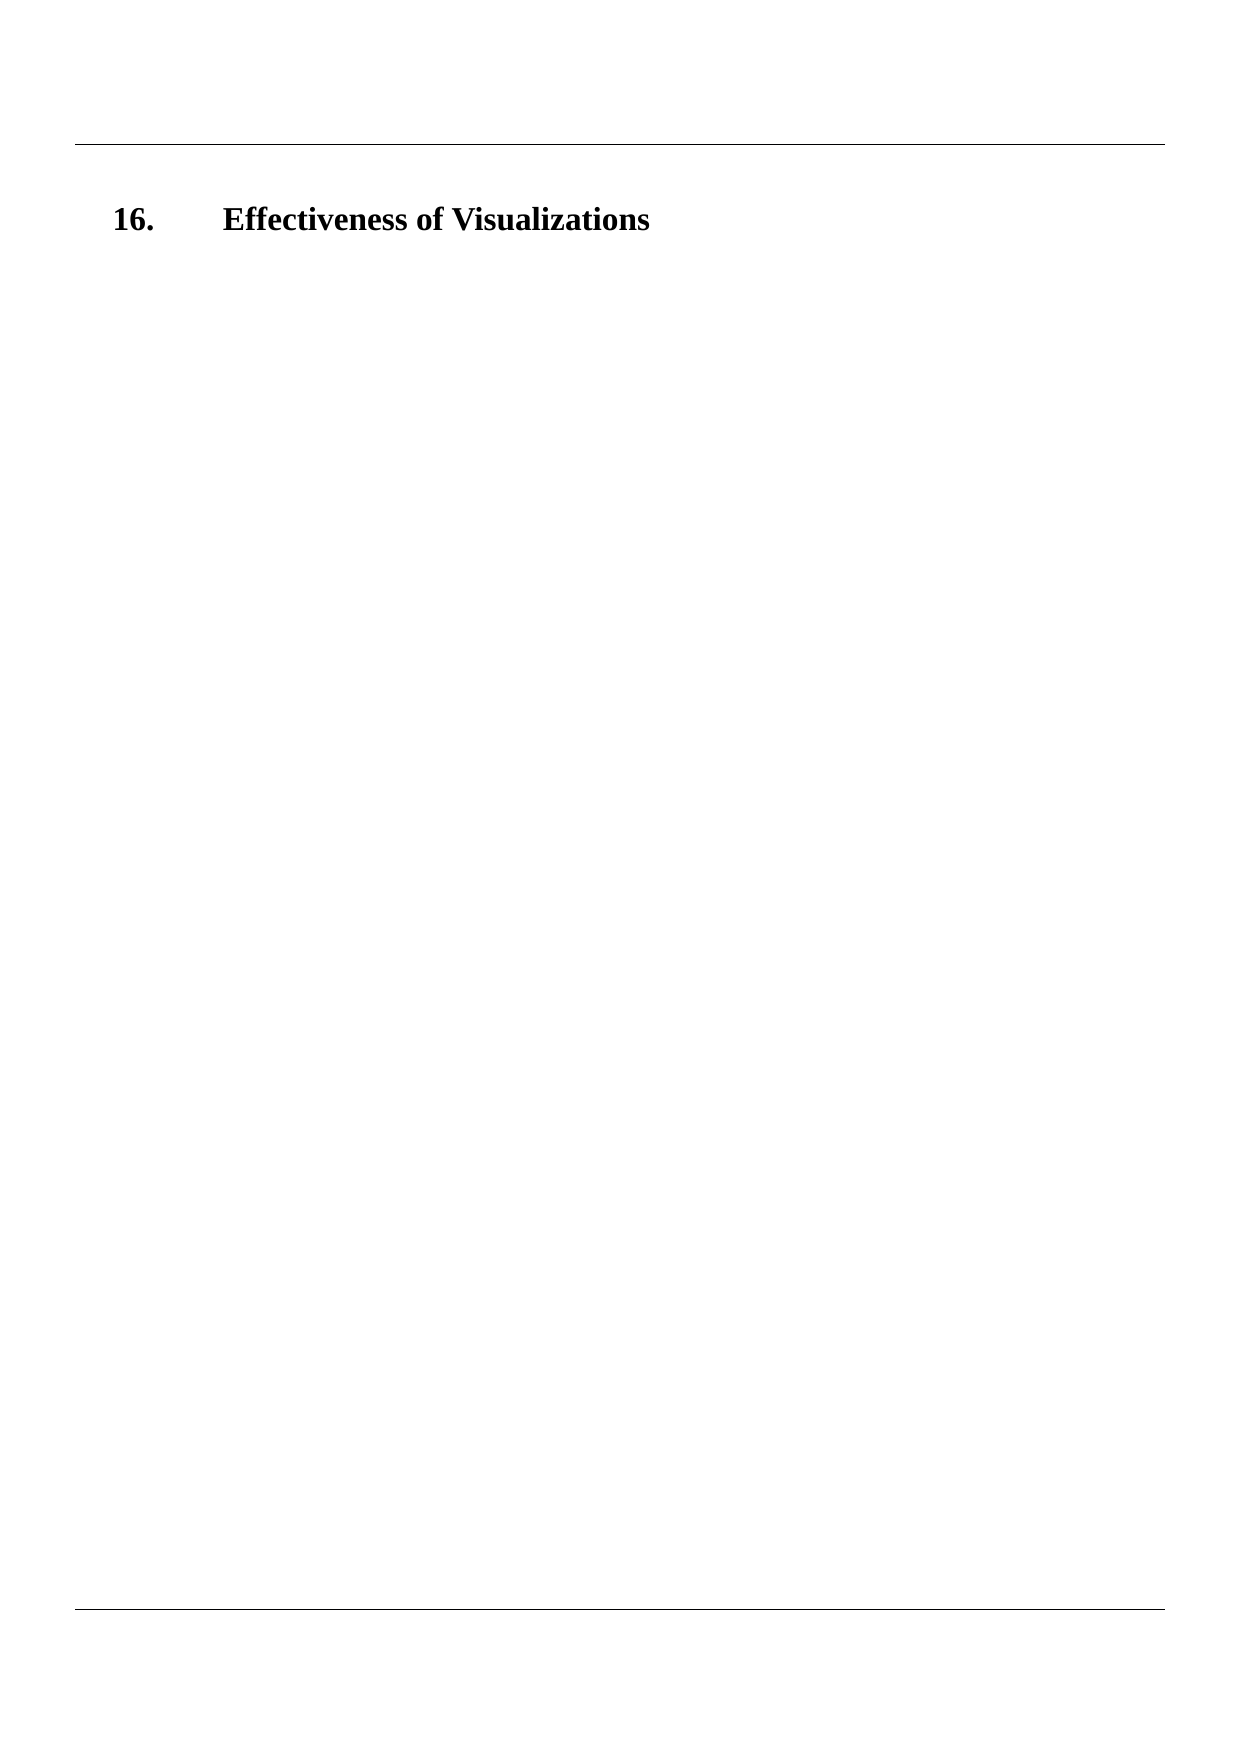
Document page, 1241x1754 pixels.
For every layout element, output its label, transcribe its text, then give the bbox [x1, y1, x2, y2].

subtitle Effectiveness of Visualizations [112, 199, 1165, 237]
